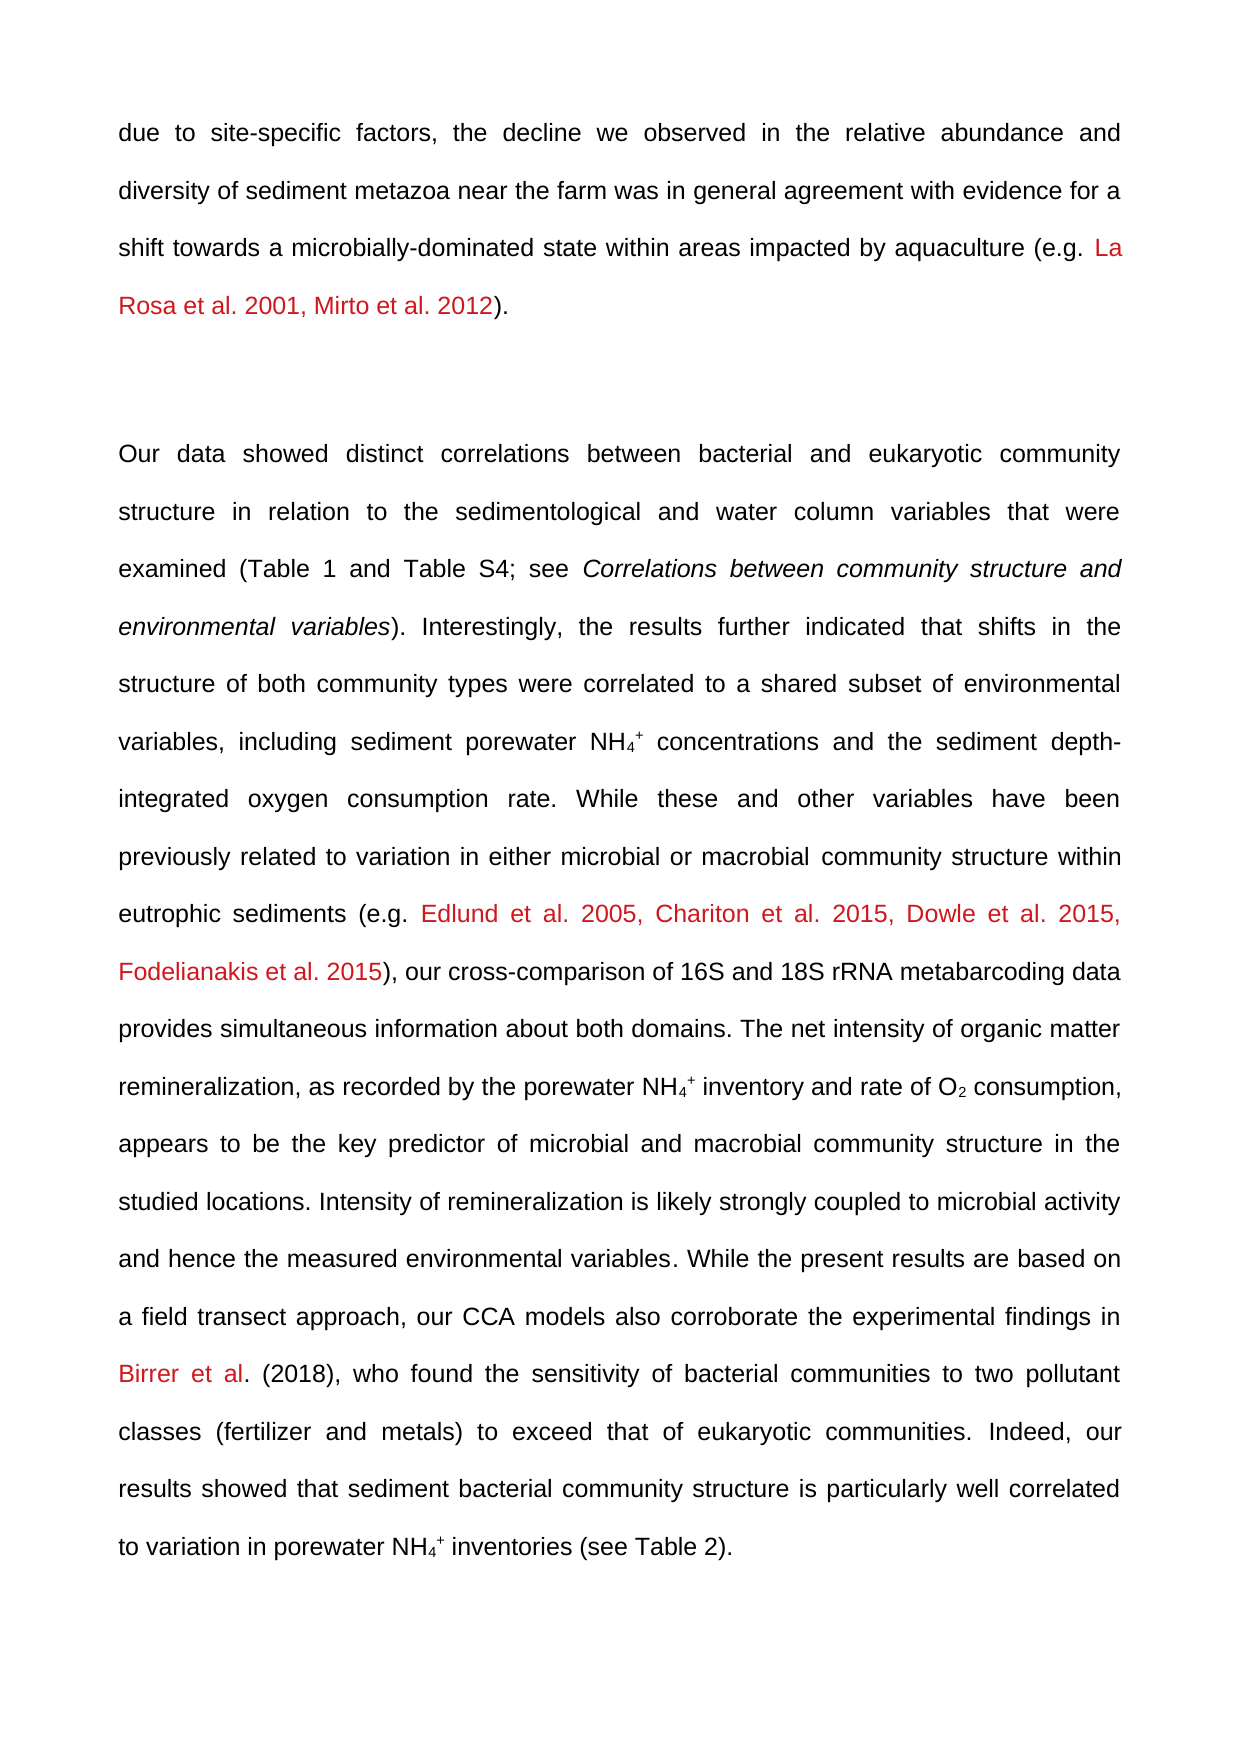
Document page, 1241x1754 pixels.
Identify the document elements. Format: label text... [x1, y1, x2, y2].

text due to site-specific factors, the decline we observed in the relative abundance and diversity of sediment metazoa near the farm was in general agreement with evidence for a shift towards a microbially-dominated state within areas impacted by aquaculture (e.g. La Rosa et al. 2001, Mirto et al. 2012). [118, 118, 1122, 319]
text Our data showed distinct correlations between bacterial and eukaryotic community structure in relation to the sedimentological and water column variables that were examined (Table 1 and Table S4; see Correlations between community structure and environmental variables). Interestingly, the results further indicated that shifts in the structure of both community types were correlated to a shared subset of environmental variables, including sediment porewater NH4+ concentrations and the sediment depth-integrated oxygen consumption rate. While these and other variables have been previously related to variation in either microbial or macrobial community structure within eutrophic sediments (e.g. Edlund et al. 2005, Chariton et al. 2015, Dowle et al. 2015, Fodelianakis et al. 2015), our cross-comparison of 16S and 18S rRNA metabarcoding data provides simultaneous information about both domains. The net intensity of organic matter remineralization, as recorded by the porewater NH4+ inventory and rate of O2 consumption, appears to be the key predictor of microbial and macrobial community structure in the studied locations. Intensity of remineralization is likely strongly coupled to microbial activity and hence the measured environmental variables. While the present results are based on a field transect approach, our CCA models also corroborate the experimental findings in Birrer et al. (2018), who found the sensitivity of bacterial communities to two pollutant classes (fertilizer and metals) to exceed that of eukaryotic communities. Indeed, our results showed that sediment bacterial community structure is particularly well correlated to variation in porewater NH4+ inventories (see Table 2). [118, 439, 1122, 1560]
